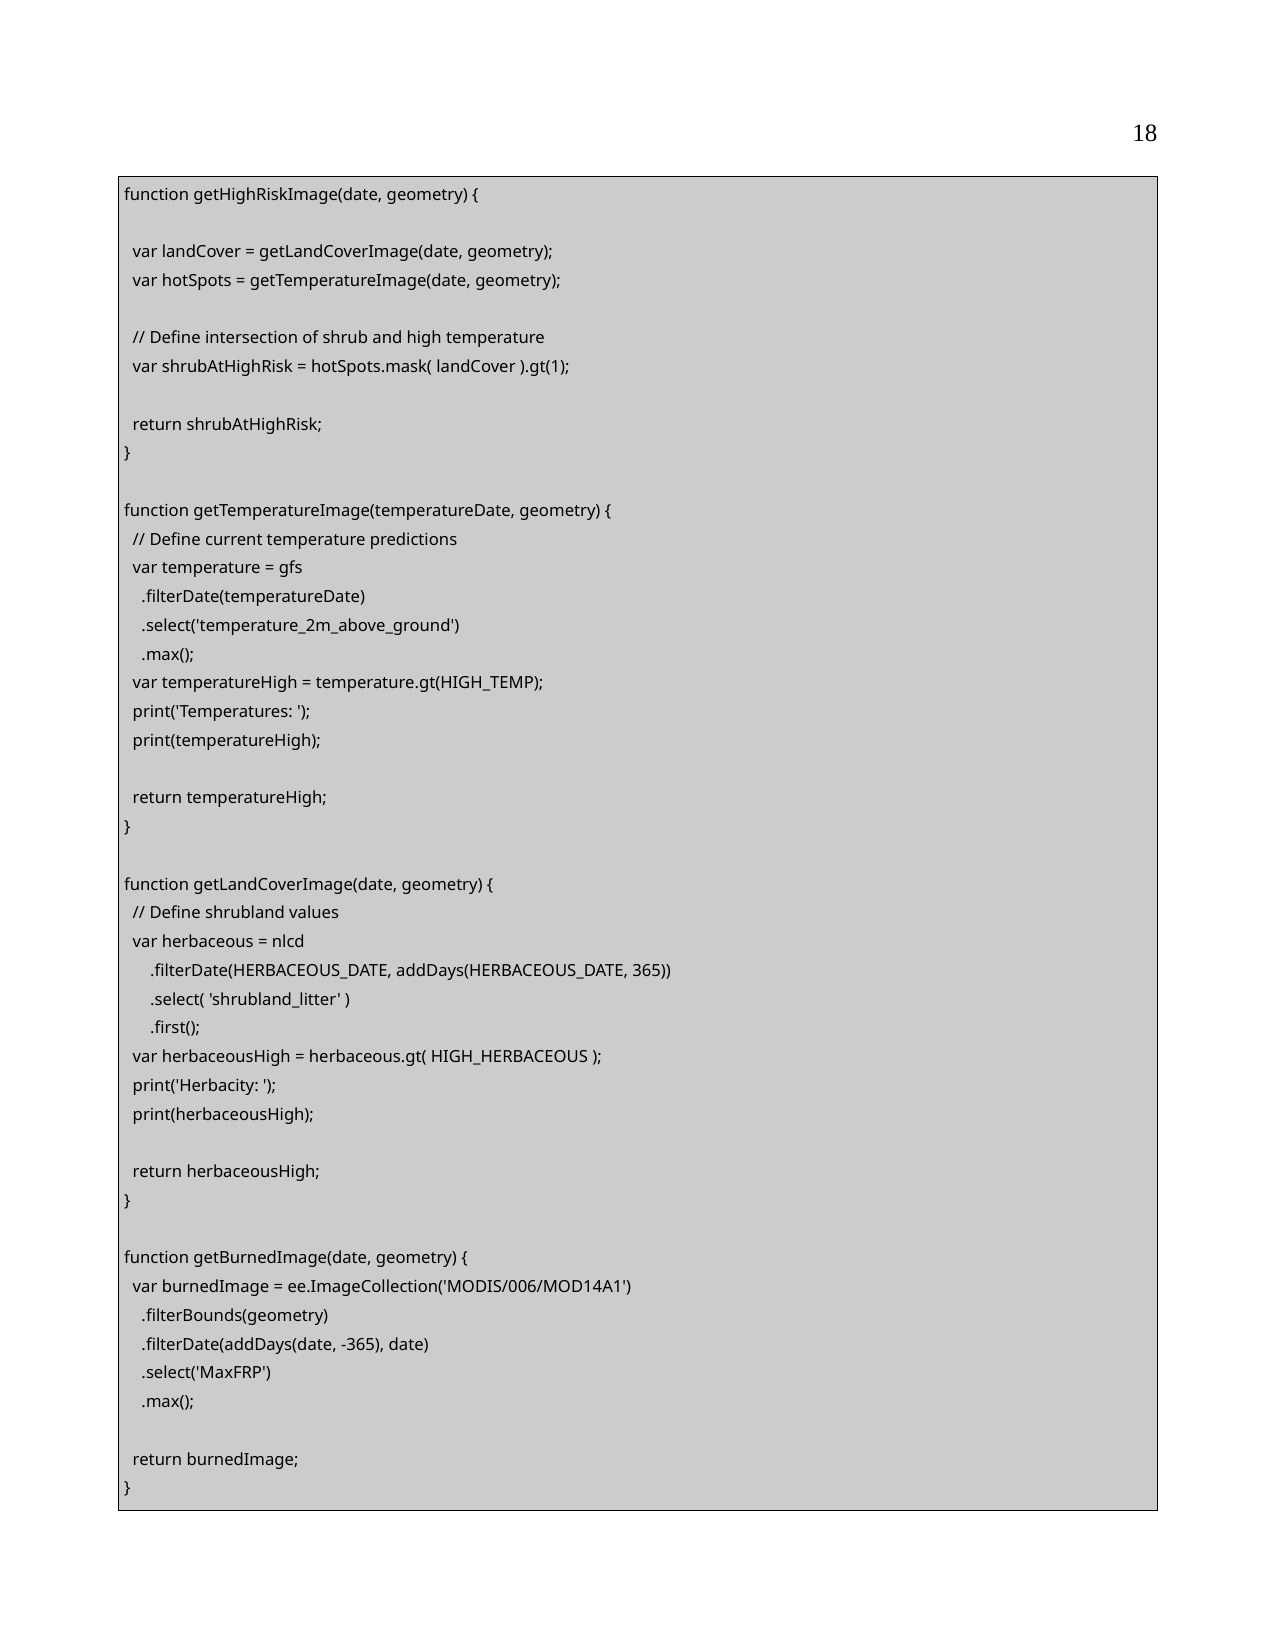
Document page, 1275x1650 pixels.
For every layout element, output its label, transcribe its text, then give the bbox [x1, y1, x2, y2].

table_header function getHighRiskImage(date, geometry) { var landCover = getLandCoverImage(date, geometry); var hotSpots = getTemperatureImage(date, geometry); // Define intersection of shrub and high temperature var shrubAtHighRisk = hotSpots.mask( landCover ).gt(1); return shrubAtHighRisk; } function getTemperatureImage(temperatureDate, geometry) { // Define current temperature predictions var temperature = gfs .filterDate(temperatureDate) .select('temperature_2m_above_ground') .max(); var temperatureHigh = temperature.gt(HIGH_TEMP); print('Temperatures: '); print(temperatureHigh); return temperatureHigh; } function getLandCoverImage(date, geometry) { // Define shrubland values var herbaceous = nlcd .filterDate(HERBACEOUS_DATE, addDays(HERBACEOUS_DATE, 365)) .select( 'shrubland_litter' ) .first(); var herbaceousHigh = herbaceous.gt( HIGH_HERBACEOUS ); print('Herbacity: '); print(herbaceousHigh); return herbaceousHigh; } function getBurnedImage(date, geometry) { var burnedImage = ee.ImageCollection('MODIS/006/MOD14A1') .filterBounds(geometry) .filterDate(addDays(date, -365), date) .select('MaxFRP') .max(); return burnedImage; } [119, 177, 1157, 1510]
